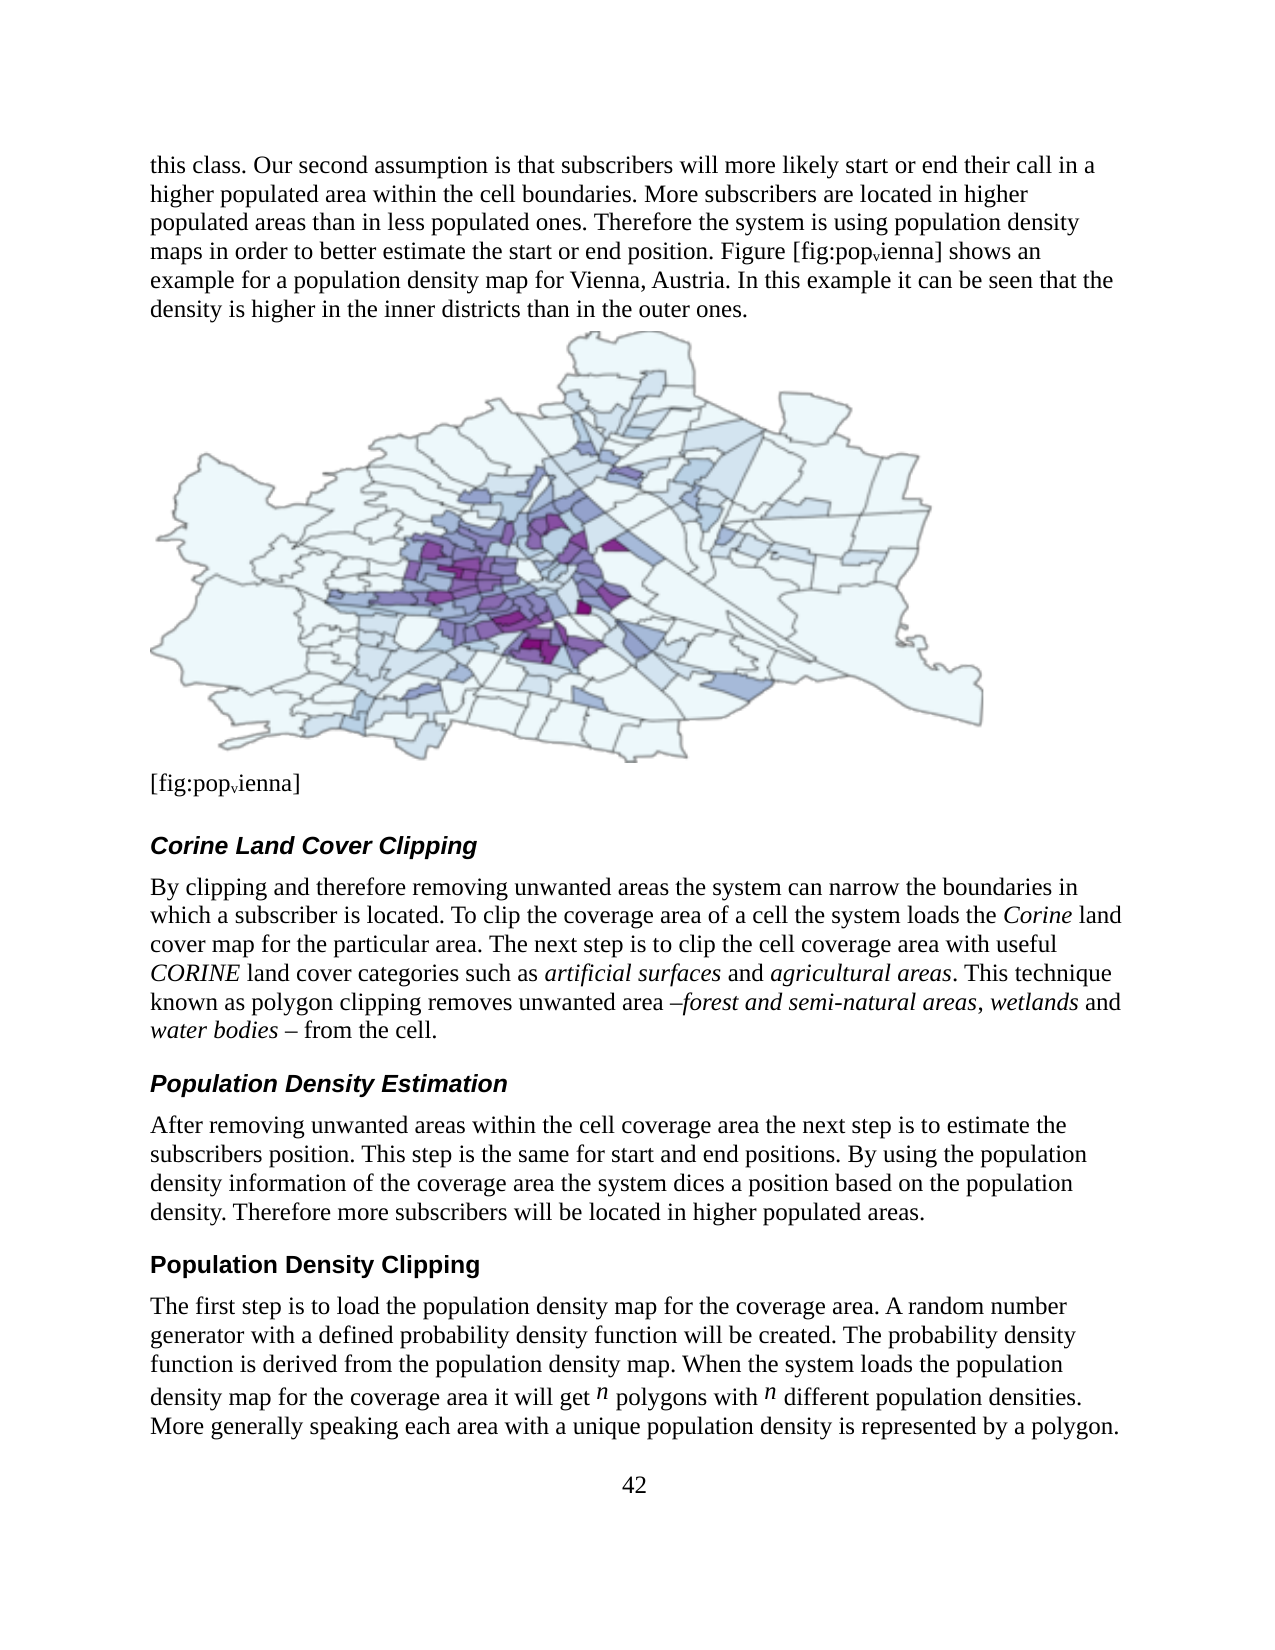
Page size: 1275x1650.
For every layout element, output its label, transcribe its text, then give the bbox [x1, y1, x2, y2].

text By clipping and therefore removing unwanted areas the system can narrow the boundaries in which a subscriber is located. To clip the coverage area of a cell the system loads the Corine land cover map for the particular area. The next step is to clip the cell coverage area with useful CORINE land cover categories such as artificial surfaces and agricultural areas. This technique known as polygon clipping removes unwanted area –forest and semi-natural areas, wetlands and water bodies – from the cell. [150, 872, 1125, 1044]
text After removing unwanted areas within the cell coverage area the next step is to estimate the subscribers position. This step is the same for start and end positions. By using the population density information of the coverage area the system dices a position based on the population density. Therefore more subscribers will be located in higher populated areas. [150, 1110, 1125, 1225]
subtitle Corine Land Cover Clipping [150, 831, 1125, 859]
text The first step is to load the population density map for the coverage area. A random number generator with a defined probability density function will be created. The probability density function is derived from the population density map. When the system loads the population density map for the coverage area it will get polygons with different population densities. More generally speaking each area with a unique population density is represented by a polygon. [150, 1291, 1125, 1439]
subtitle Population Density Clipping [150, 1250, 1125, 1279]
text this class. Our second assumption is that subscribers will more likely start or end their call in a higher populated area within the cell boundaries. More subscribers are located in higher populated areas than in less populated ones. Therefore the system is using population density maps in order to better estimate the start or end position. Figure [fig:popvienna] shows an example for a population density map for Vienna, Austria. In this example it can be seen that the density is higher in the inner districts than in the outer ones. [150, 150, 1125, 322]
subtitle Population Density Estimation [150, 1069, 1125, 1098]
picture [150, 331, 984, 763]
text [fig:popvienna] [150, 331, 1125, 797]
